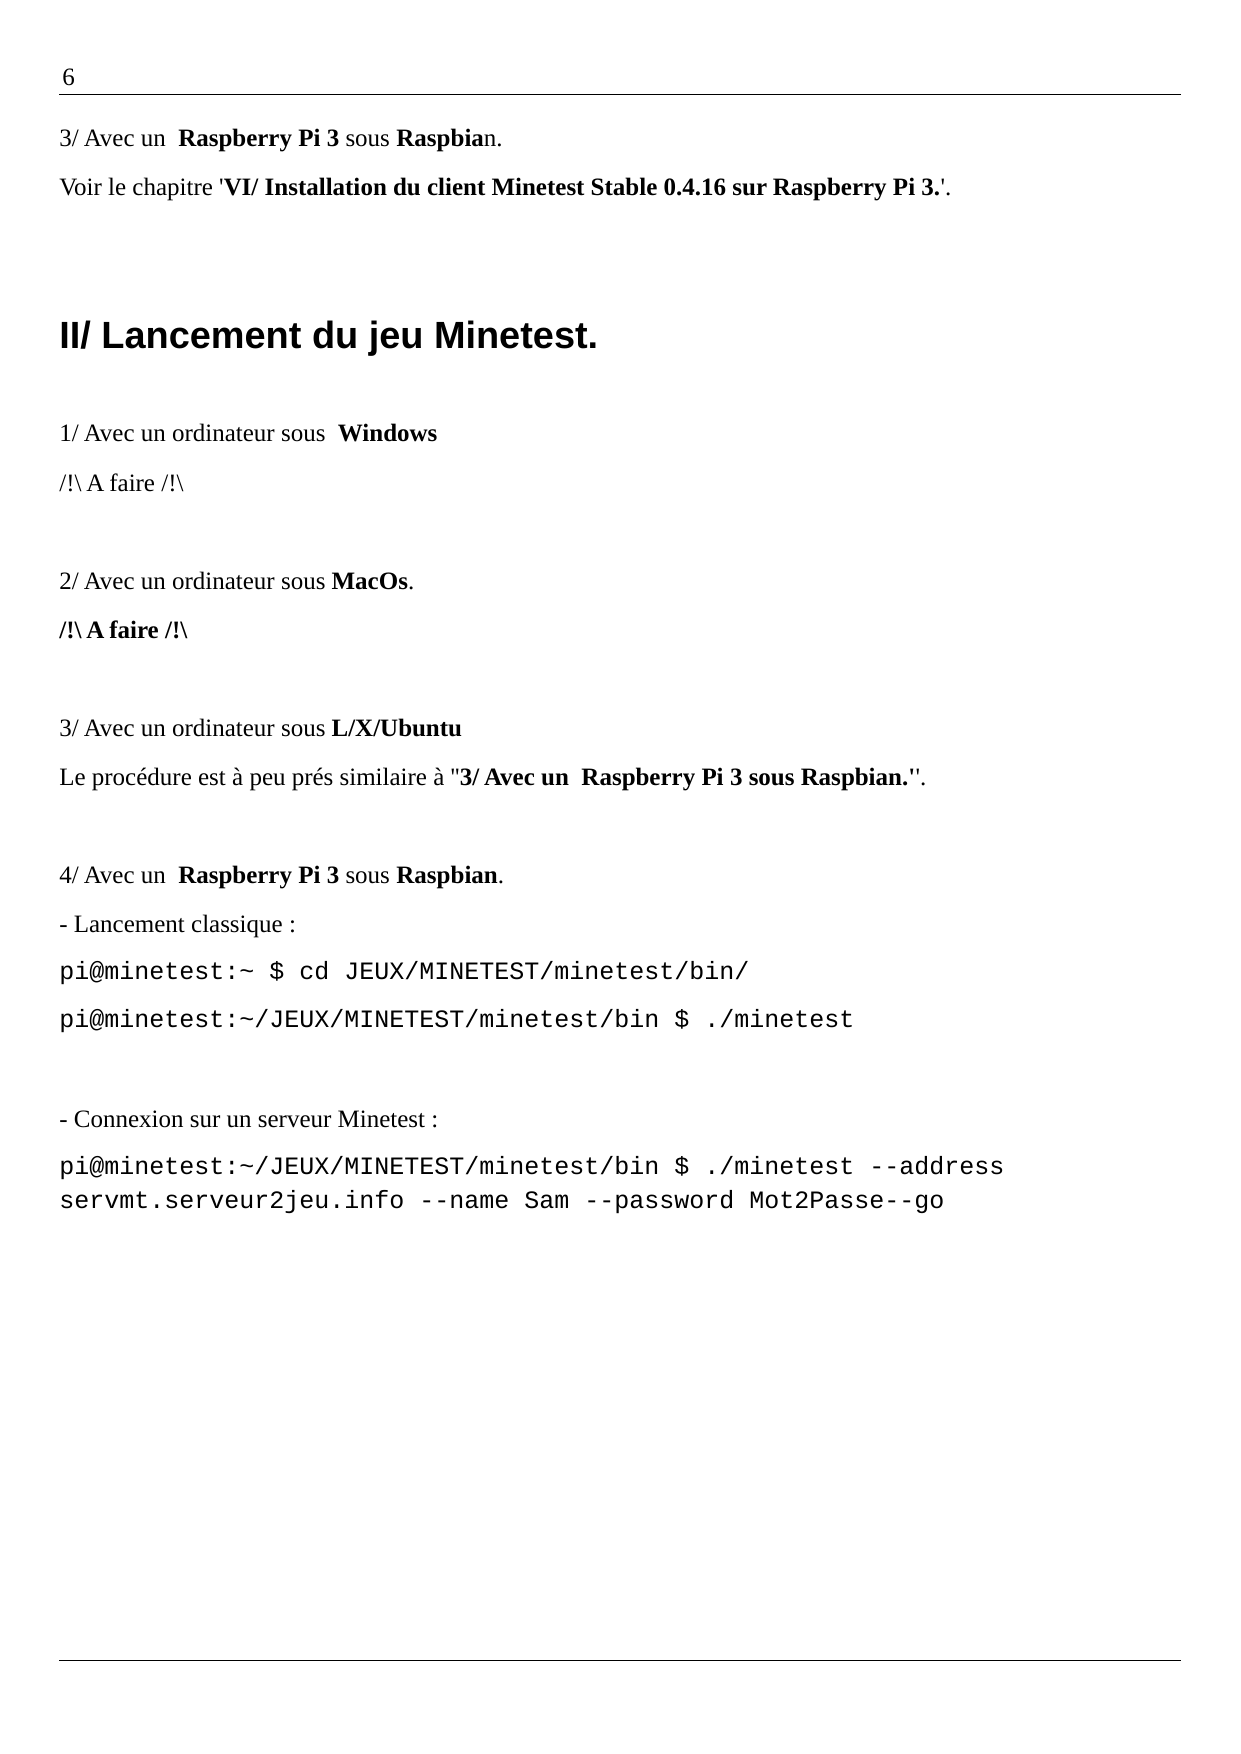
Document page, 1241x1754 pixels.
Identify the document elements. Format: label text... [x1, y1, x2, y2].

text 2/ Avec un ordinateur sous MacOs. [59, 566, 1181, 594]
text - Connexion sur un serveur Minetest : [59, 1104, 1181, 1133]
text pi@minetest:~ $ cd JEUX/MINETEST/minetest/bin/ [59, 958, 1181, 987]
subtitle II/ Lancement du jeu Minetest. [59, 226, 1181, 357]
text 3/ Avec un ordinateur sous L/X/Ubuntu [59, 713, 1181, 742]
text pi@minetest:~/JEUX/MINETEST/minetest/bin $ ./minetest [59, 1007, 1181, 1035]
text Voir le chapitre 'VI/ Installation du client Minetest Stable 0.4.16 sur Raspberry Pi 3.'. [59, 172, 1181, 201]
text 4/ Avec un Raspberry Pi 3 sous Raspbian. [59, 860, 1181, 889]
text pi@minetest:~/JEUX/MINETEST/minetest/bin $ ./minetest --address servmt.serveur2jeu.info --name Sam --password Mot2Passe--go [59, 1153, 1181, 1216]
text /!\ A faire /!\ [59, 468, 1181, 496]
text Le procédure est à peu prés similaire à ''3/ Avec un Raspberry Pi 3 sous Raspbian.''. [59, 762, 1181, 791]
text 3/ Avec un Raspberry Pi 3 sous Raspbian. [59, 123, 1181, 152]
text 1/ Avec un ordinateur sous Windows [59, 418, 1181, 447]
text - Lancement classique : [59, 909, 1181, 938]
text /!\ A faire /!\ [59, 615, 1181, 643]
